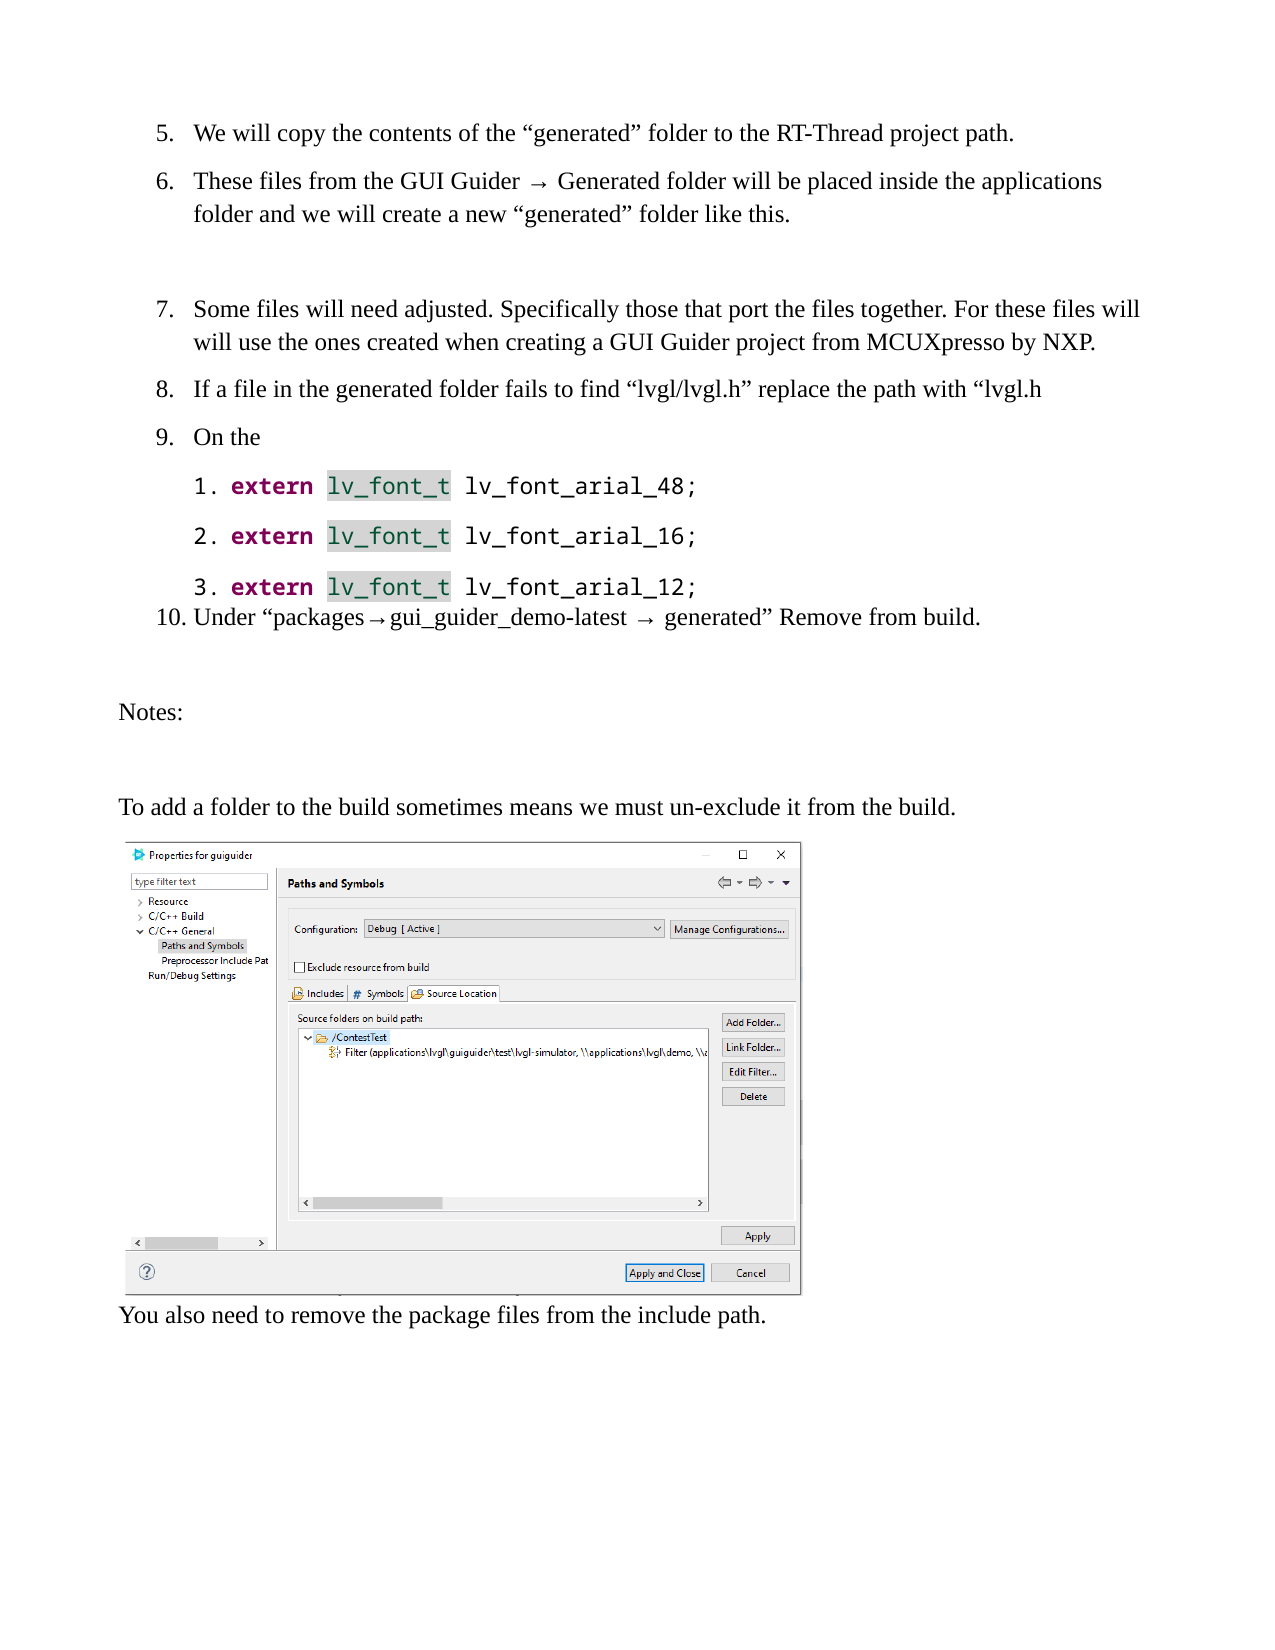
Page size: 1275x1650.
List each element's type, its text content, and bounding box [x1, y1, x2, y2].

list If a file in the generated folder fails to find “lvgl/lvgl.h” replace the path with “lvgl.h [156, 374, 1157, 403]
list Under “packages→gui_guider_demo-latest → generated” Remove from build. [156, 602, 1157, 631]
list extern lv_font_t lv_font_arial_48; [193, 470, 1157, 501]
text You also need to remove the package files from the include path. [118, 1198, 1157, 1329]
list extern lv_font_t lv_font_arial_16; [193, 520, 1157, 552]
list On the [156, 422, 1157, 451]
picture [125, 841, 803, 1296]
list extern lv_font_t lv_font_arial_12; [193, 571, 1157, 602]
list Some files will need adjusted. Specifically those that port the files together. For these files will will use the ones created when creating a GUI Guider project from MCUXpresso by NXP. [156, 294, 1157, 356]
list These files from the GUI Guider → Generated folder will be placed inside the applications folder and we will create a new “generated” folder like this. [156, 166, 1157, 227]
text Notes: [118, 697, 1157, 726]
text To add a folder to the build sometimes means we must un-exclude it from the build. [118, 792, 1157, 821]
list We will copy the contents of the “generated” folder to the RT-Thread project path. [156, 118, 1157, 147]
